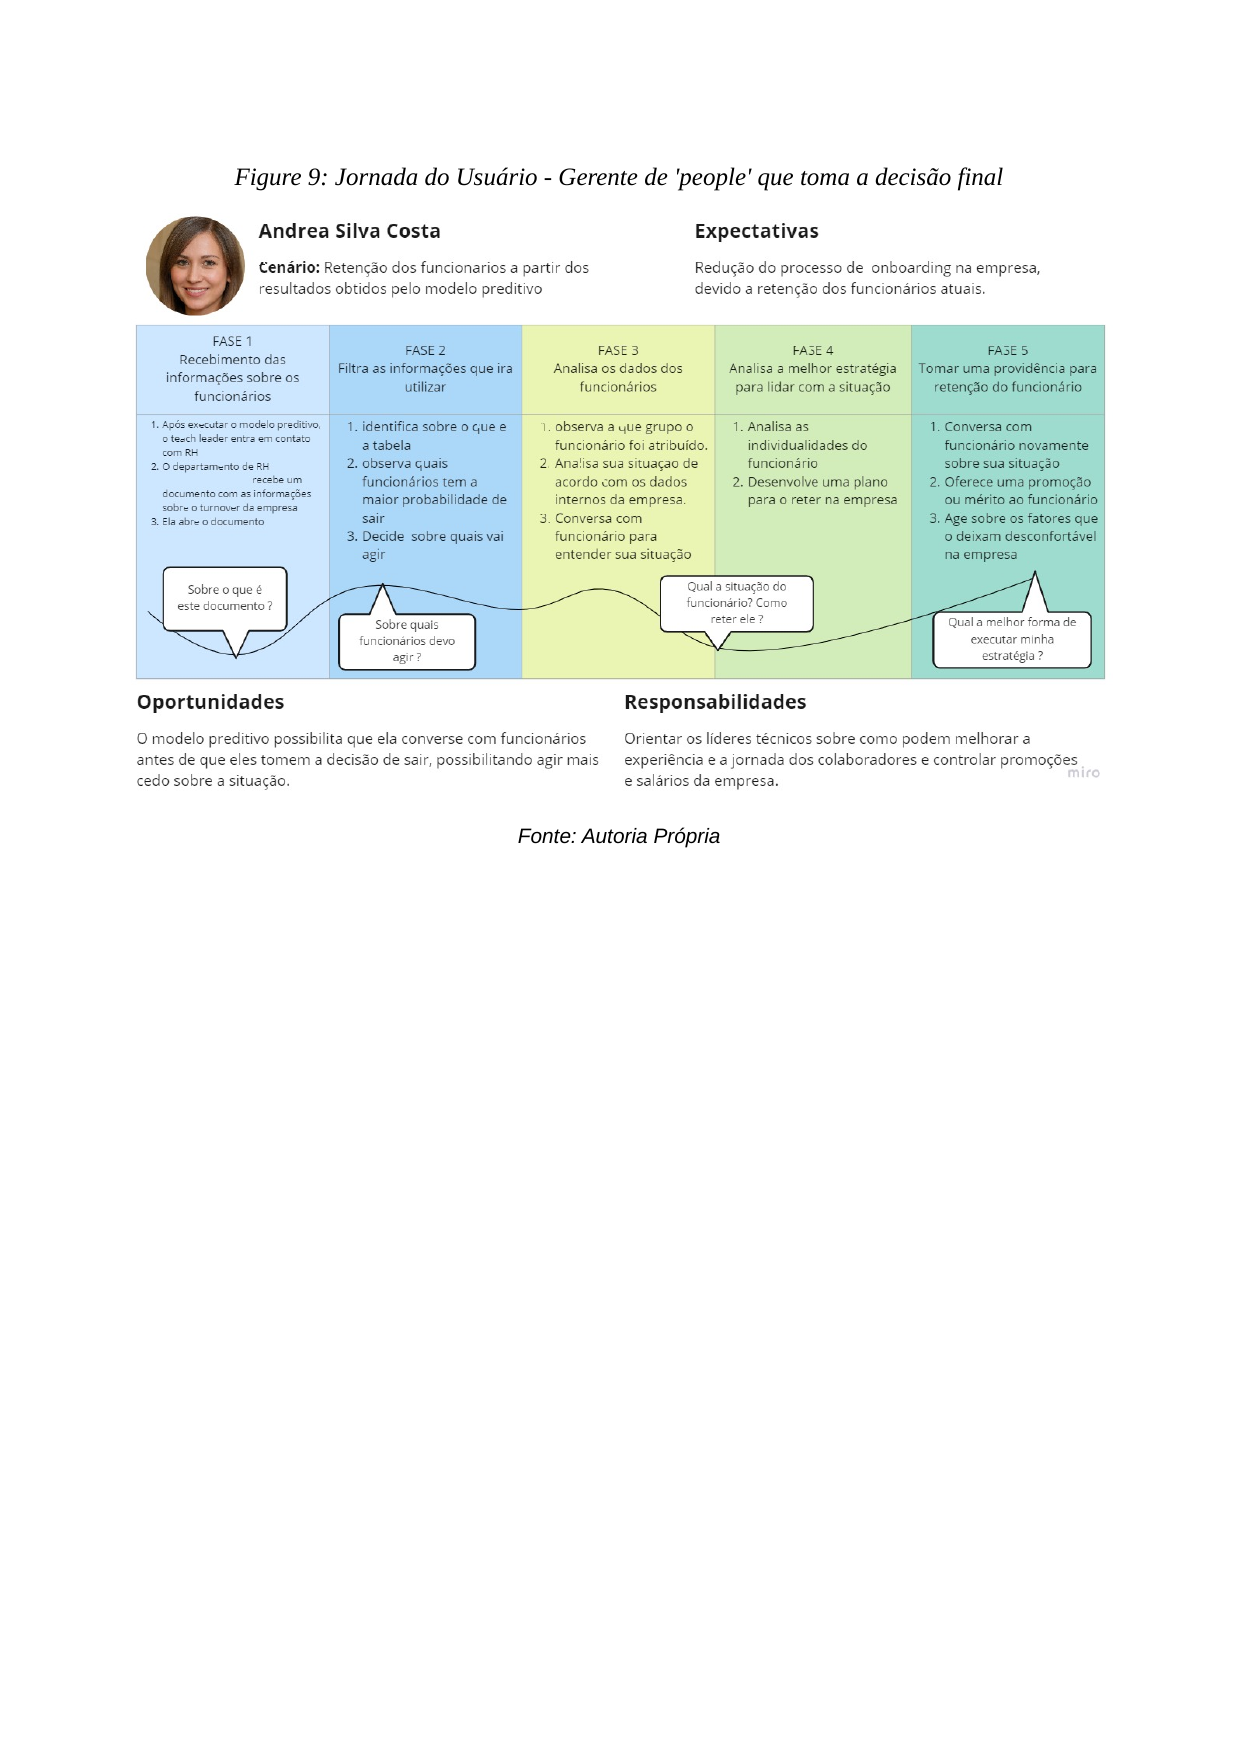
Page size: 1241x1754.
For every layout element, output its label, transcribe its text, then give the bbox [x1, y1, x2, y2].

text Fonte: Autoria Própria [118, 811, 1122, 847]
text Figure 9: Jornada do Usuário - Gerente de 'people' que toma a decisão final [118, 162, 1122, 191]
picture [118, 200, 1123, 800]
